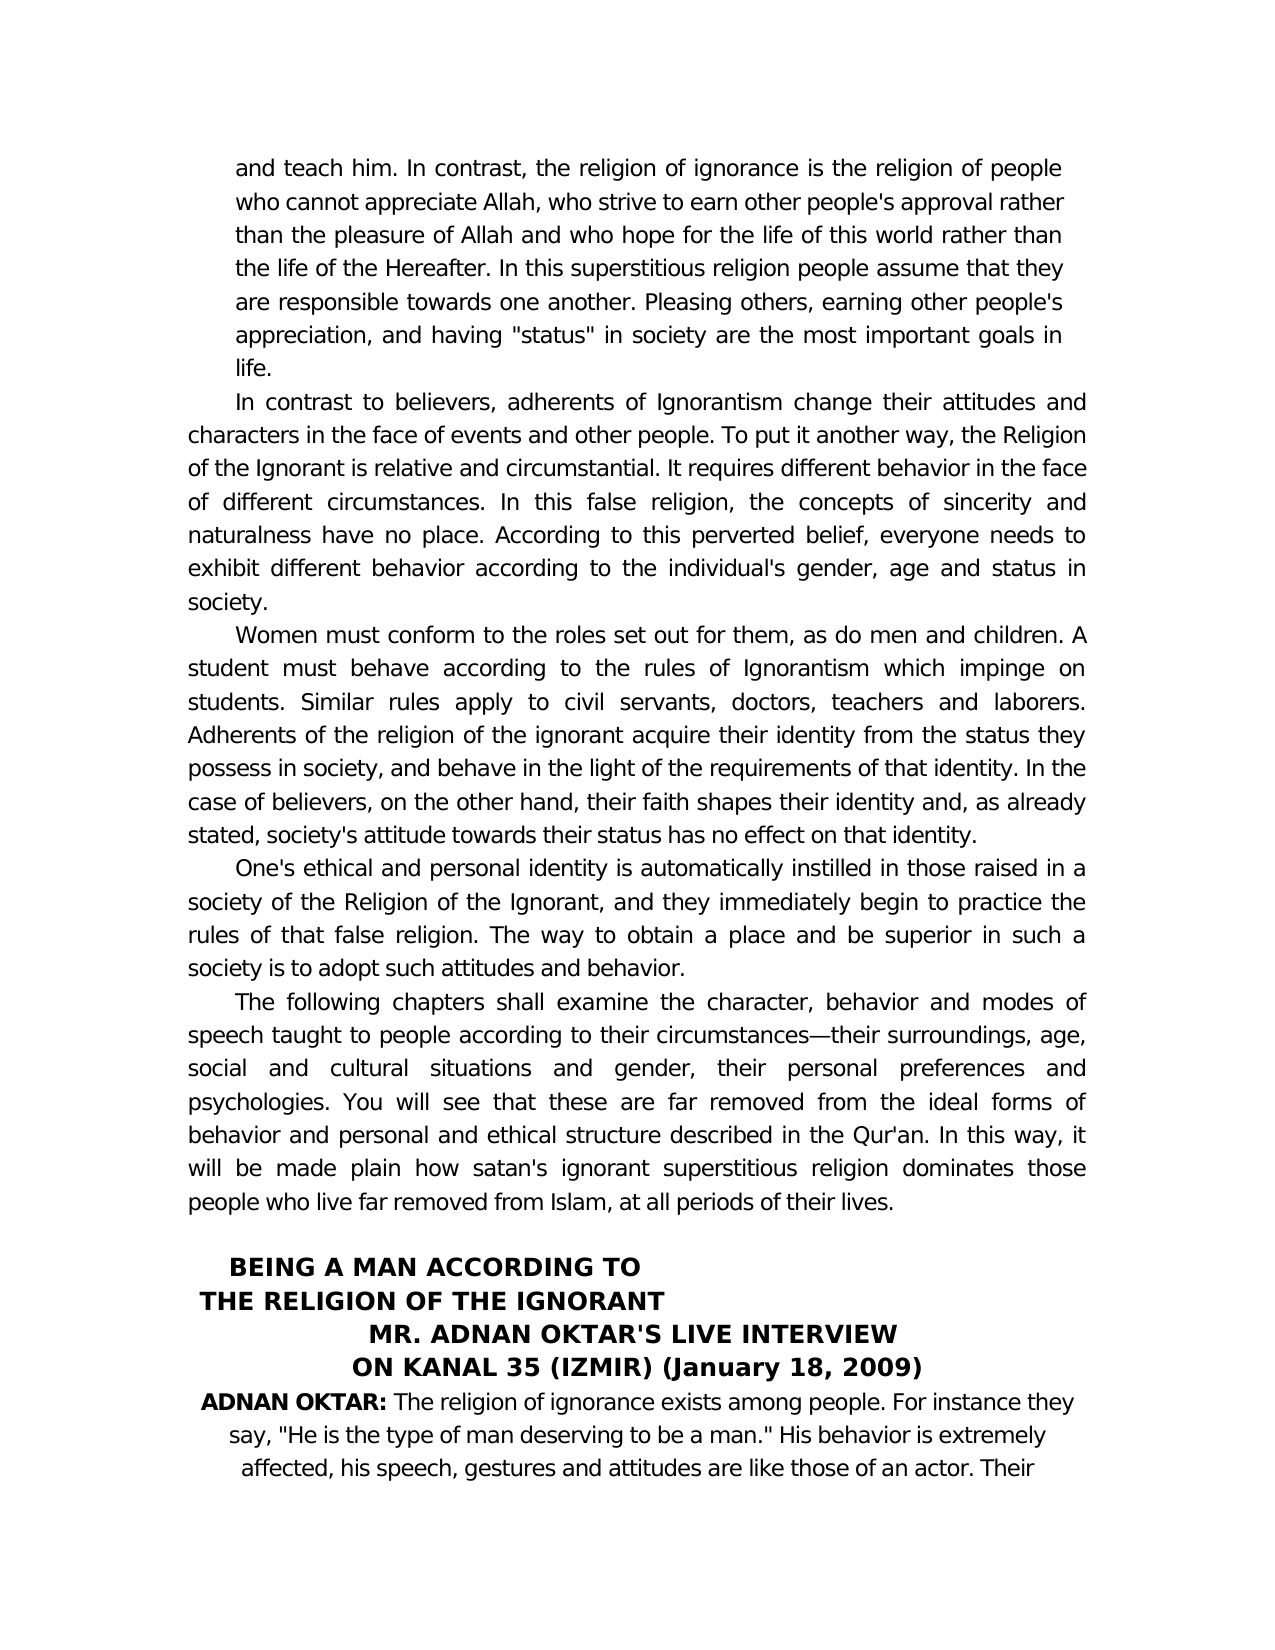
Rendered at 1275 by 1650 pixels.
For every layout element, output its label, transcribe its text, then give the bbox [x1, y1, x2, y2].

text One's ethical and personal identity is automatically instilled in those raised in a society of the Religion of the Ignorant, and they immediately begin to practice the rules of that false religion. The way to obtain a place and be superior in such a society is to adopt such attitudes and behavior. [187, 850, 1087, 983]
text In contrast to believers, adherents of Ignorantism change their attitudes and characters in the face of events and other people. To put it another way, the Religion of the Ignorant is relative and circumstantial. It requires different behavior in the face of different circumstances. In this false religion, the concepts of sincerity and naturalness have no place. According to this perverted belief, everyone needs to exhibit different behavior according to the individual's gender, age and status in society. [187, 383, 1087, 617]
text ADNAN OKTAR: The religion of ignorance exists among people. For instance they say, "He is the type of man deserving to be a man." His behavior is extremely affected, his speech, gestures and attitudes are like those of an actor. Their [187, 1383, 1087, 1483]
text MR. ADNAN OKTAR'S LIVE INTERVIEW ON KANAL 35 (IZMIR) (January 18, 2009) [187, 1317, 1087, 1383]
text BEING A MAN ACCORDING TO THE RELIGION OF THE IGNORANT [199, 1250, 1076, 1317]
text The following chapters shall examine the character, behavior and modes of speech taught to people according to their circumstances—their surroundings, age, social and cultural situations and gender, their personal preferences and psychologies. You will see that these are far removed from the ideal forms of behavior and personal and ethical structure described in the Qur'an. In this way, it will be made plain how satan's ignorant superstitious religion dominates those people who live far removed from Islam, at all periods of their lives. [187, 983, 1087, 1217]
text Women must conform to the roles set out for them, as do men and children. A student must behave according to the rules of Ignorantism which impinge on students. Similar rules apply to civil servants, doctors, teachers and laborers. Adherents of the religion of the ignorant acquire their identity from the status they possess in society, and behave in the light of the requirements of that identity. In the case of believers, on the other hand, their faith shapes their identity and, as already stated, society's attitude towards their status has no effect on that identity. [187, 617, 1087, 850]
text and teach him. In contrast, the religion of ignorance is the religion of people who cannot appreciate Allah, who strive to earn other people's approval rather than the pleasure of Allah and who hope for the life of this world rather than the life of the Hereafter. In this superstitious religion people assume that they are responsible towards one another. Pleasing others, earning other people's appreciation, and having "status" in society are the most important goals in life. [235, 150, 1064, 383]
